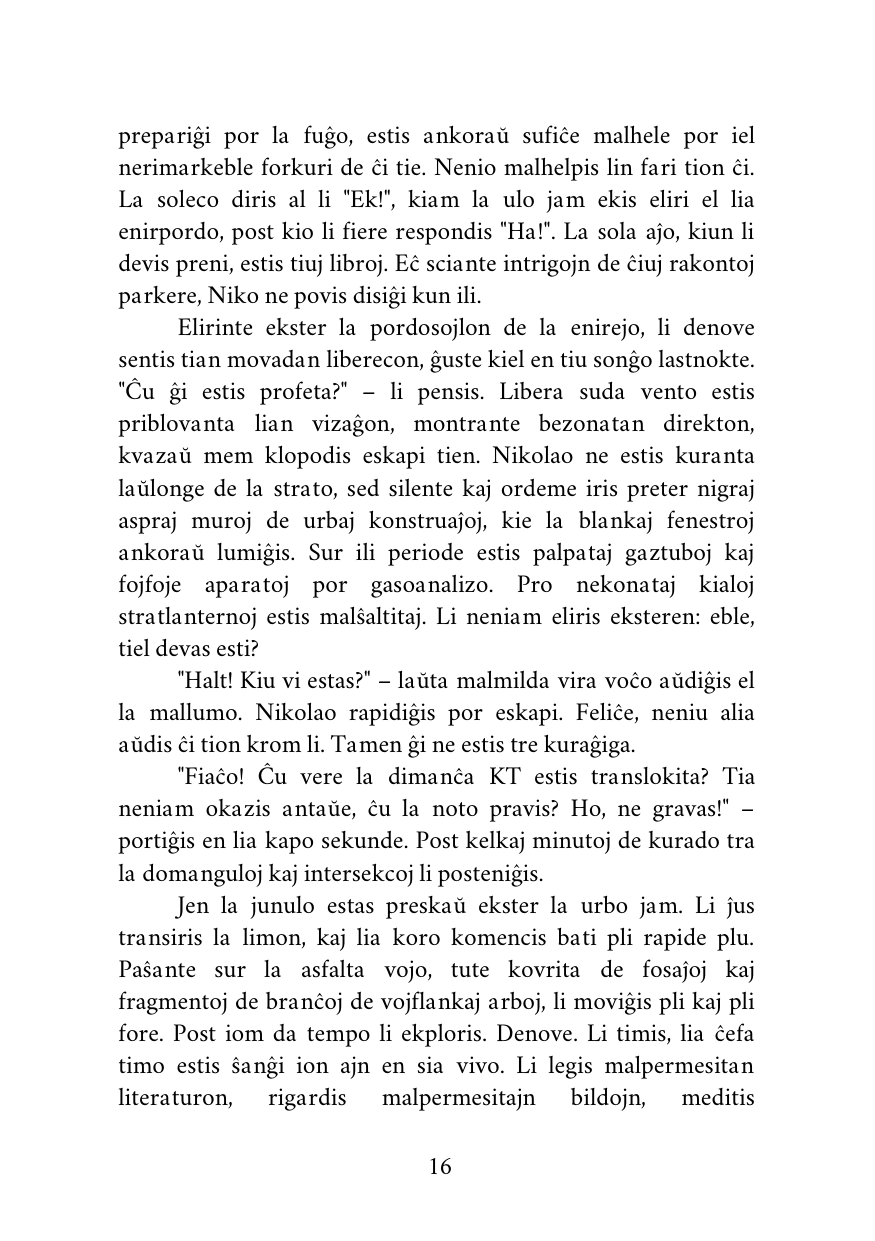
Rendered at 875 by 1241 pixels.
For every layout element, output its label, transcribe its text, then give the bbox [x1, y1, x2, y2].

text Jen la junulo estas preskaŭ ekster la urbo jam. Li ĵus transiris la limon, kaj lia koro komencis bati pli rapide plu. Paŝante sur la asfalta vojo, tute kovrita de fosaĵoj kaj fragmentoj de branĉoj de vojflankaj arboj, li moviĝis pli kaj pli fore. Post iom da tempo li ekploris. Denove. Li timis, lia ĉefa timo estis ŝanĝi ion ajn en sia vivo. Li legis malpermesitan literaturon, rigardis malpermesitajn bildojn, meditis [118, 888, 756, 1113]
text Elirinte ekster la pordosojlon de la enirejo, li denove sentis tian movadan liberecon, ĝuste kiel en tiu sonĝo lastnokte. "Ĉu ĝi estis profeta?" – li pensis. Libera suda vento estis priblovanta lian vizaĝon, montrante bezonatan direkton, kvazaŭ mem klopodis eskapi tien. Nikolao ne estis kuranta laŭlonge de la strato, sed silente kaj ordeme iris preter nigraj aspraj muroj de urbaj konstruaĵoj, kie la blankaj fenestroj ankoraŭ lumiĝis. Sur ili periode estis palpataj gaztuboj kaj fojfoje aparatoj por gasoanalizo. Pro nekonataj kialoj stratlanternoj estis malŝaltitaj. Li neniam eliris eksteren: eble, tiel devas esti? [118, 311, 756, 663]
text "Fiaĉo! Ĉu vere la dimanĉa KT estis translokita? Tia neniam okazis antaŭe, ĉu la noto pravis? Ho, ne gravas!" – portiĝis en lia kapo sekunde. Post kelkaj minutoj de kurado tra la domanguloj kaj intersekcoj li posteniĝis. [118, 760, 756, 888]
text "Halt! Kiu vi estas?" – laŭta malmilda vira voĉo aŭdiĝis el la mallumo. Nikolao rapidiĝis por eskapi. Feliĉe, neniu alia aŭdis ĉi tion krom li. Tamen ĝi ne estis tre kuraĝiga. [118, 663, 756, 760]
text prepariĝi por la fuĝo, estis ankoraŭ sufiĉe malhele por iel nerimarkeble forkuri de ĉi tie. Nenio malhelpis lin fari tion ĉi. La soleco diris al li "Ek!", kiam la ulo jam ekis eliri el lia enirpordo, post kio li fiere respondis "Ha!". La sola aĵo, kiun li devis preni, estis tiuj libroj. Eĉ sciante intrigojn de ĉiuj rakontoj parkere, Niko ne povis disiĝi kun ili. [118, 118, 756, 311]
